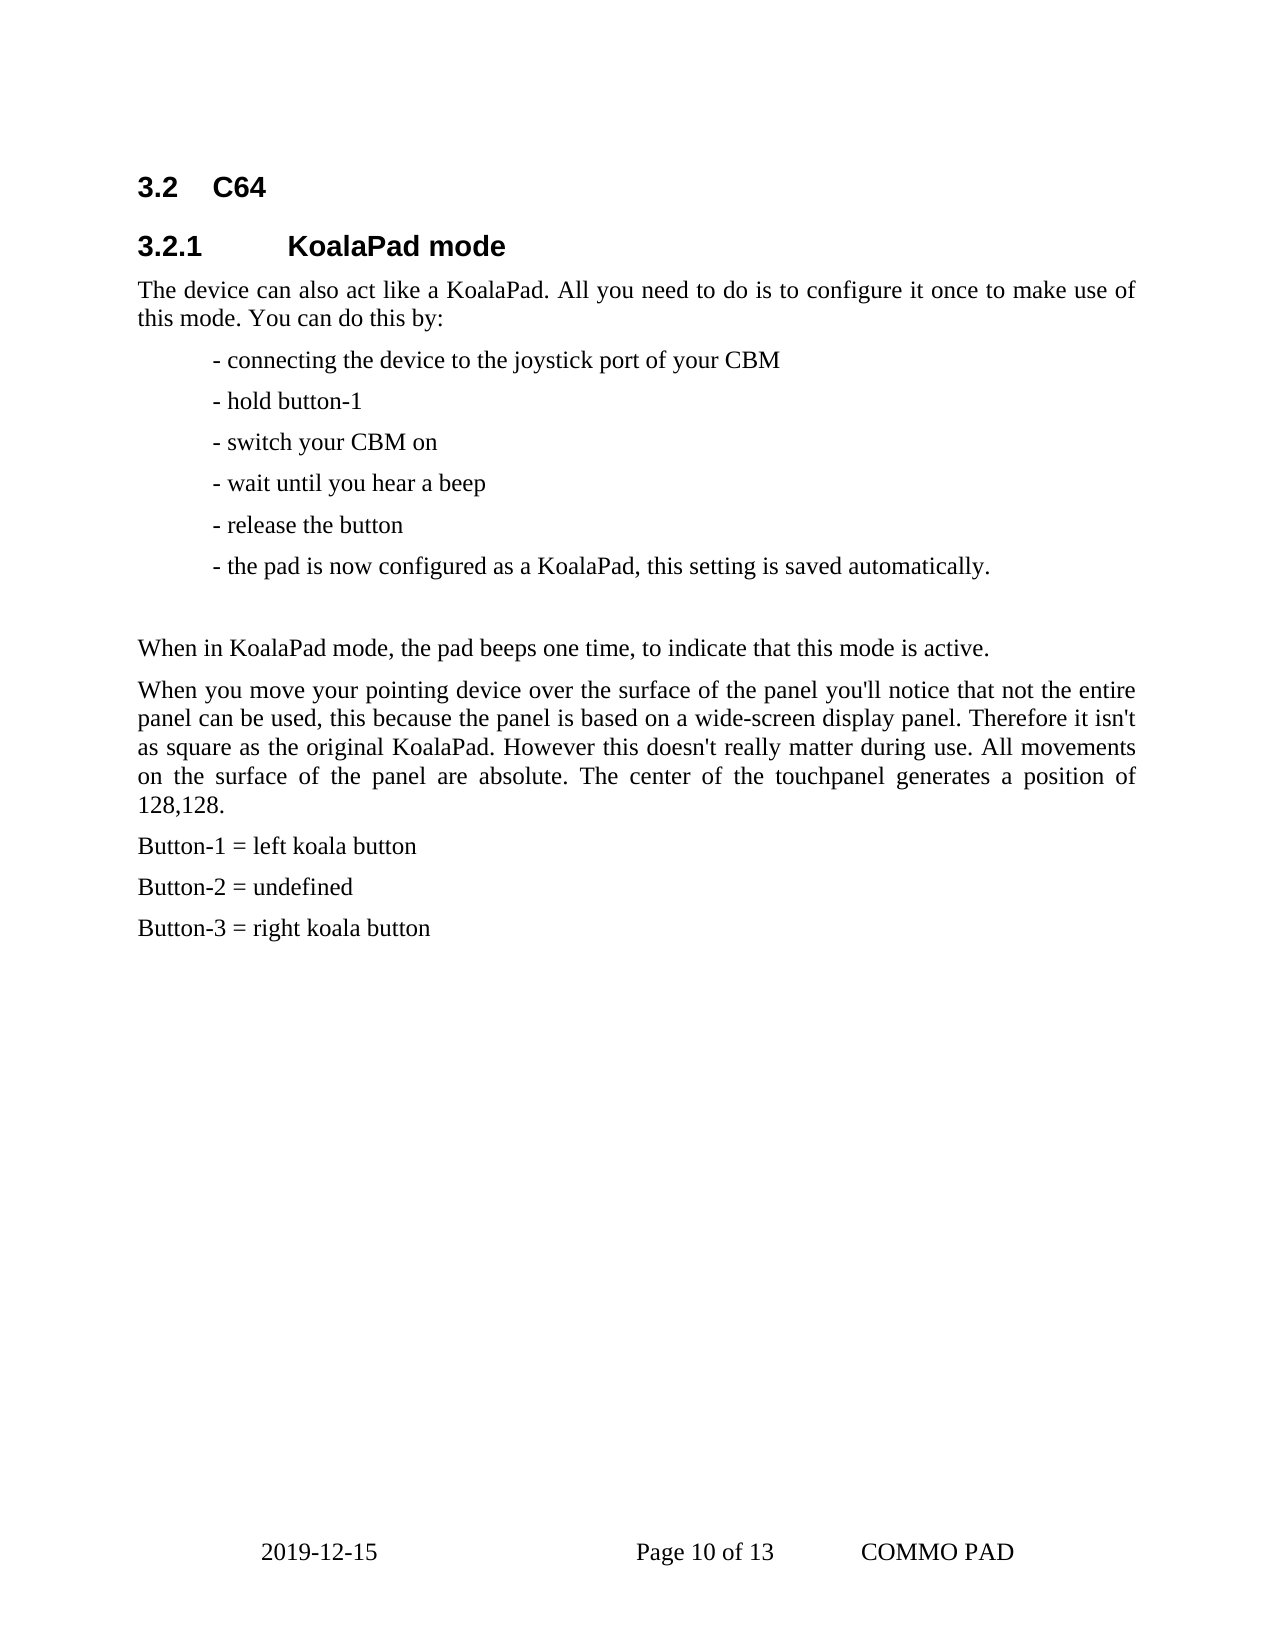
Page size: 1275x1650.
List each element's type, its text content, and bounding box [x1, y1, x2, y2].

text When you move your pointing device over the surface of the panel you'll notice that not the entire panel can be used, this because the panel is based on a wide-screen display panel. Therefore it isn't as square as the original KoalaPad. However this doesn't really matter during use. All movements on the surface of the panel are absolute. The center of the touchpanel generates a position of 128,128. [137, 675, 1138, 818]
text - release the button [137, 510, 1138, 538]
text When in KoalaPad mode, the pad beeps one time, to indicate that this mode is active. [137, 633, 1138, 662]
text Button-1 = left koala button [137, 831, 1138, 860]
text - the pad is now configured as a KoalaPad, this setting is saved automatically. [137, 551, 1138, 580]
text - wait until you hear a beep [137, 468, 1138, 497]
subtitle KoalaPad mode [137, 229, 1138, 262]
text Button-2 = undefined [137, 872, 1138, 901]
text - switch your CBM on [137, 427, 1138, 456]
subtitle C64 [137, 170, 1138, 204]
text - connecting the device to the joystick port of your CBM [137, 345, 1138, 373]
text Button-3 = right koala button [137, 913, 1138, 942]
text The device can also act like a KoalaPad. All you need to do is to configure it once to make use of this mode. You can do this by: [137, 275, 1138, 332]
text - hold button-1 [137, 386, 1138, 415]
